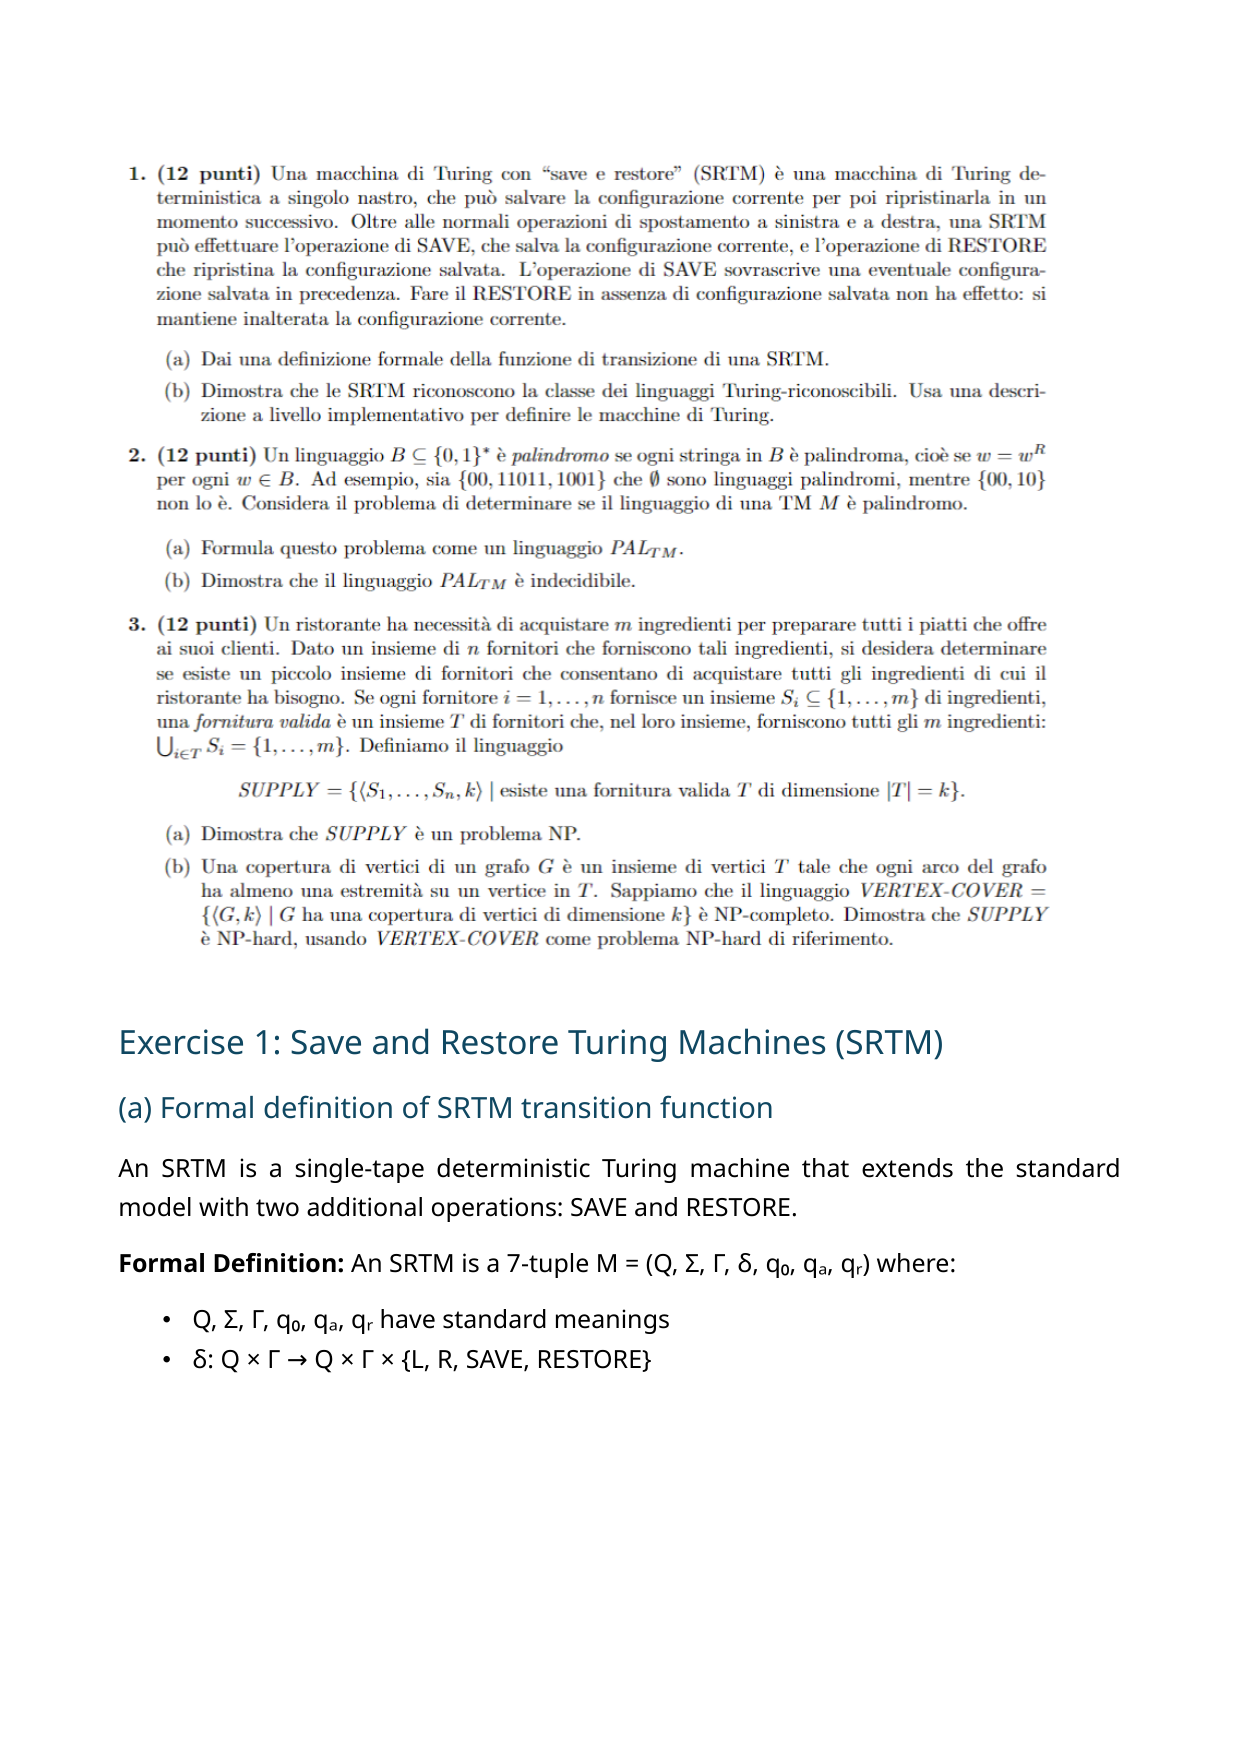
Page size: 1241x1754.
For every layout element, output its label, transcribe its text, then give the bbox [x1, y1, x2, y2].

subtitle Exercise 1: Save and Restore Turing Machines (SRTM) [118, 1018, 1122, 1064]
text Formal Definition: An SRTM is a 7-tuple M = (Q, Σ, Γ, δ, q₀, qₐ, qᵣ) where: [118, 1246, 1122, 1280]
list Q, Σ, Γ, q₀, qₐ, qᵣ have standard meanings [162, 1302, 1122, 1336]
list δ: Q × Γ → Q × Γ × {L, R, SAVE, RESTORE} [162, 1342, 1122, 1376]
subtitle (a) Formal definition of SRTM transition function [118, 1088, 1122, 1127]
picture [118, 158, 1123, 957]
text An SRTM is a single-tape deterministic Turing machine that extends the standard model with two additional operations: SAVE and RESTORE. [118, 1150, 1122, 1224]
